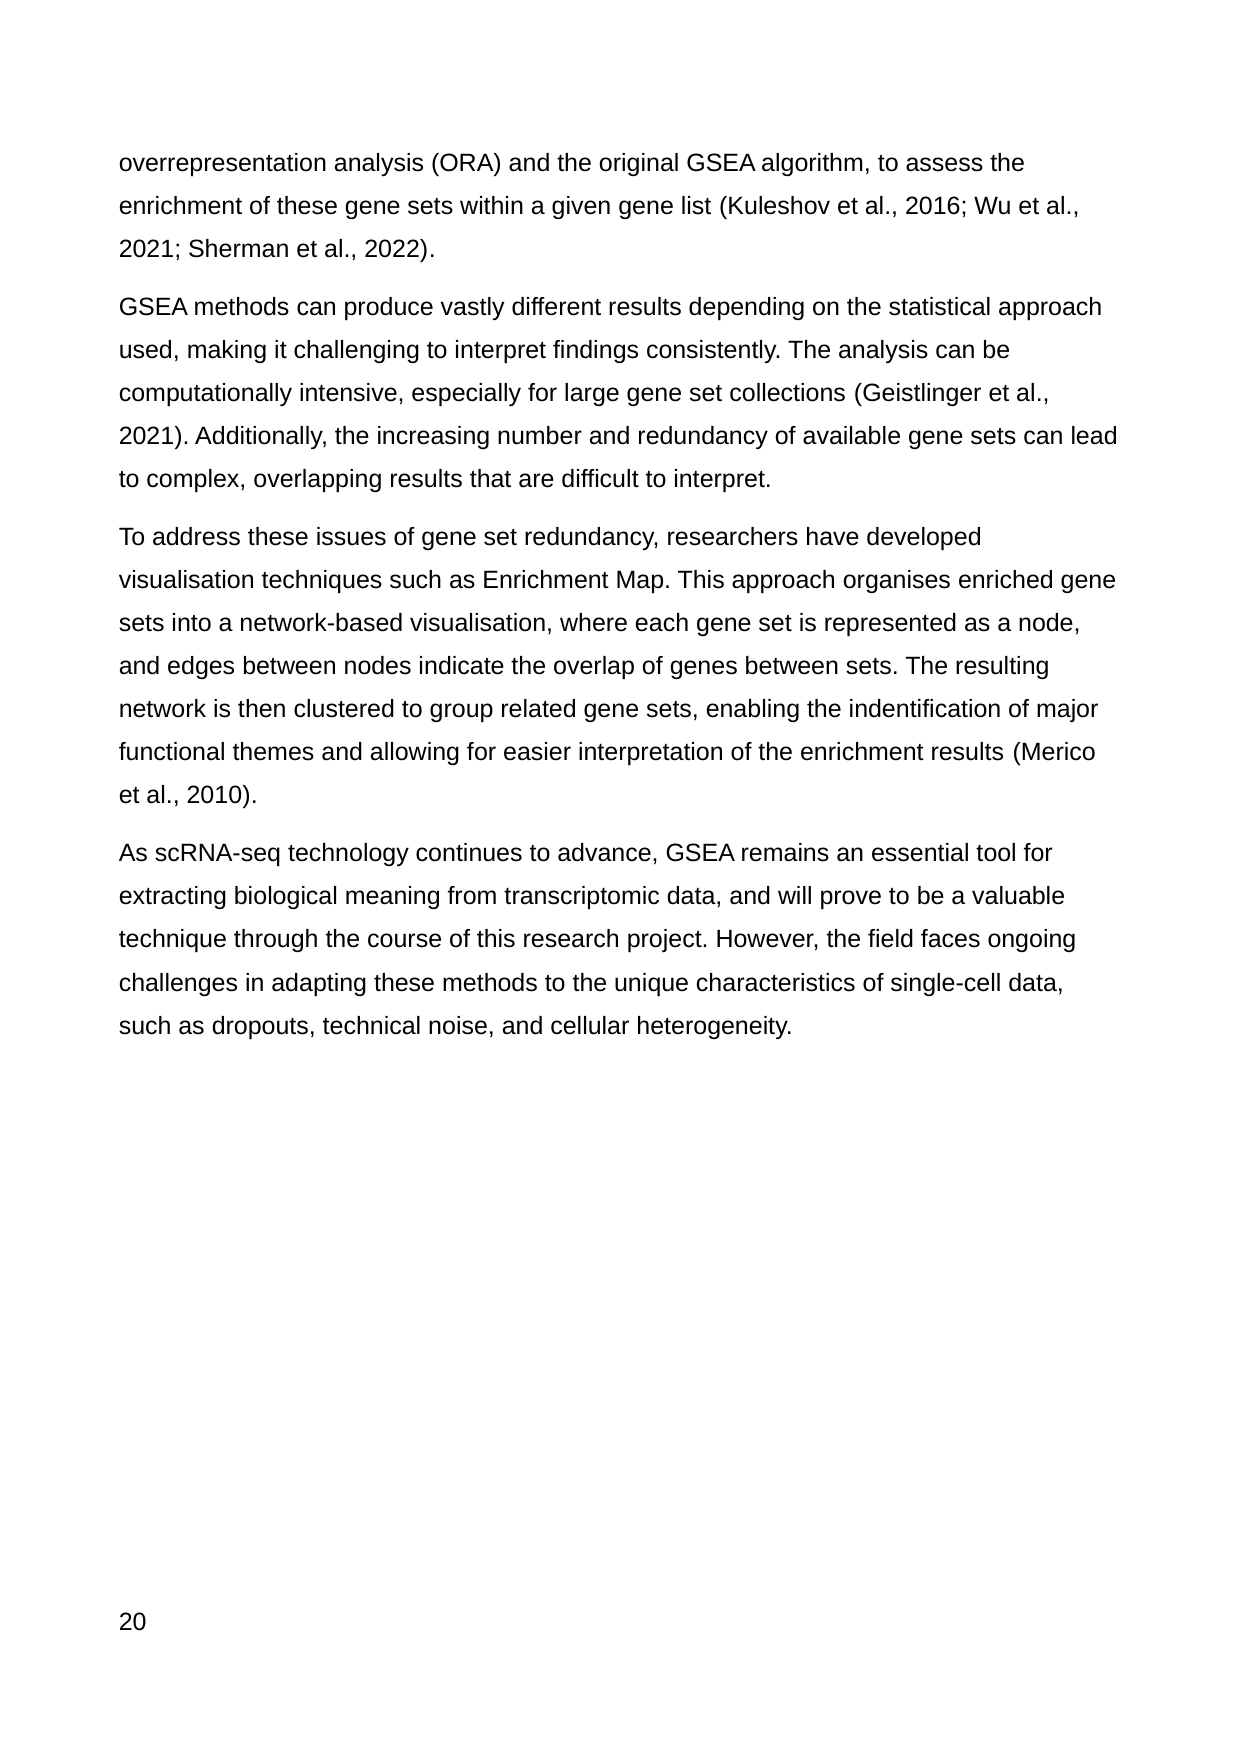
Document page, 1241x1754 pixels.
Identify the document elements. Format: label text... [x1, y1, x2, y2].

text To address these issues of gene set redundancy, researchers have developed visualisation techniques such as Enrichment Map. This approach organises enriched gene sets into a network-based visualisation, where each gene set is represented as a node, and edges between nodes indicate the overlap of genes between sets. The resulting network is then clustered to group related gene sets, enabling the indentification of major functional themes and allowing for easier interpretation of the enrichment results (Merico et al., 2010). [118, 522, 1122, 809]
text GSEA methods can produce vastly different results depending on the statistical approach used, making it challenging to interpret findings consistently. The analysis can be computationally intensive, especially for large gene set collections (Geistlinger et al., 2021). Additionally, the increasing number and redundancy of available gene sets can lead to complex, overlapping results that are difficult to interpret. [118, 292, 1122, 493]
text As scRNA-seq technology continues to advance, GSEA remains an essential tool for extracting biological meaning from transcriptomic data, and will prove to be a valuable technique through the course of this research project. However, the field faces ongoing challenges in adapting these methods to the unique characteristics of single-cell data, such as dropouts, technical noise, and cellular heterogeneity. [118, 838, 1122, 1039]
text overrepresentation analysis (ORA) and the original GSEA algorithm, to assess the enrichment of these gene sets within a given gene list (Kuleshov et al., 2016; Wu et al., 2021; Sherman et al., 2022). [118, 148, 1122, 263]
